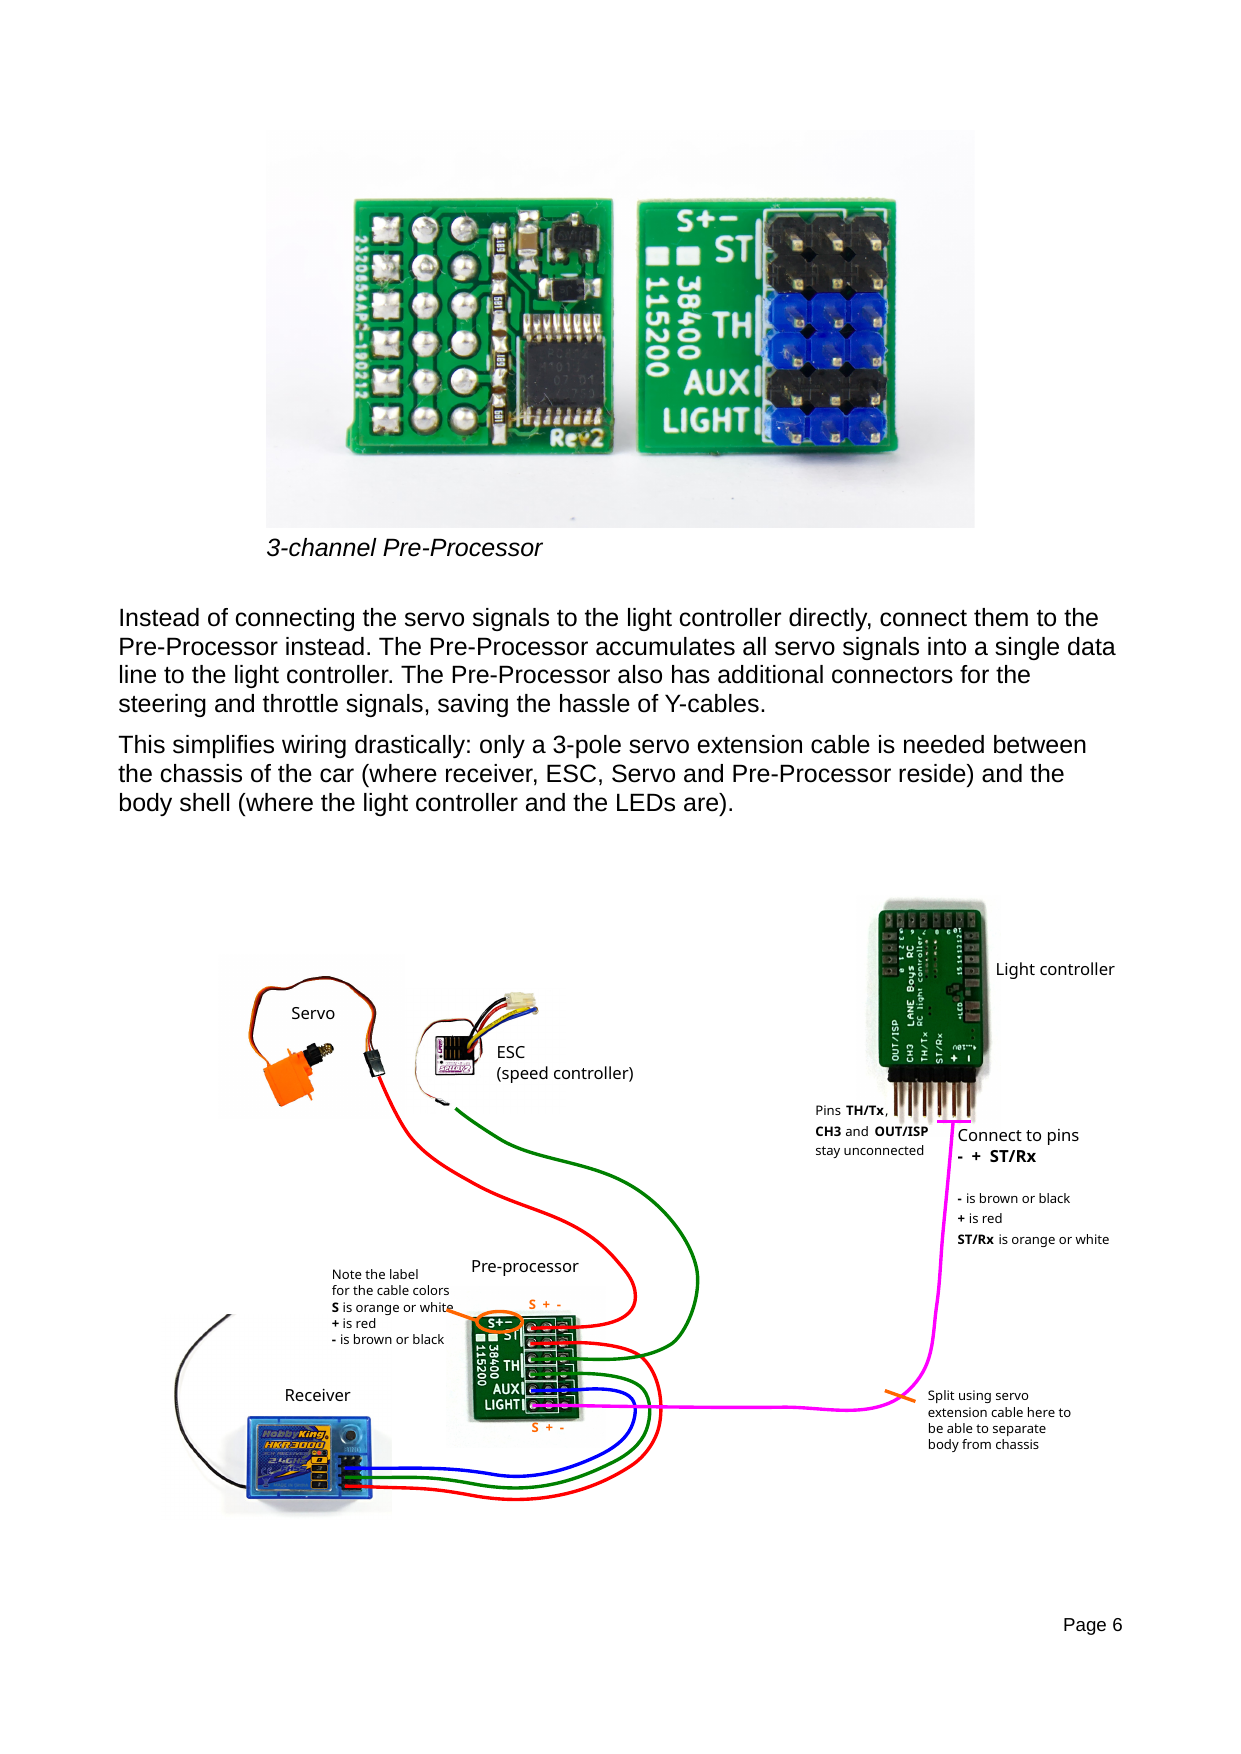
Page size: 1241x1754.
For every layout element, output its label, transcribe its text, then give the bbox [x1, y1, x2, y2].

text 3-channel Pre-Processor [266, 528, 974, 562]
picture [266, 130, 975, 528]
text Instead of connecting the servo signals to the light controller directly, connect them to the Pre-Processor instead. The Pre-Processor accumulates all servo signals into a single data line to the light controller. The Pre-Processor also has additional connectors for the steering and throttle signals, saving the hassle of Y-cables. [118, 603, 1122, 718]
text This simplifies wiring drastically: only a 3-pole servo extension cable is needed between the chassis of the car (where receiver, ESC, Servo and Pre-Processor reside) and the body shell (where the light controller and the LEDs are). [118, 730, 1122, 817]
